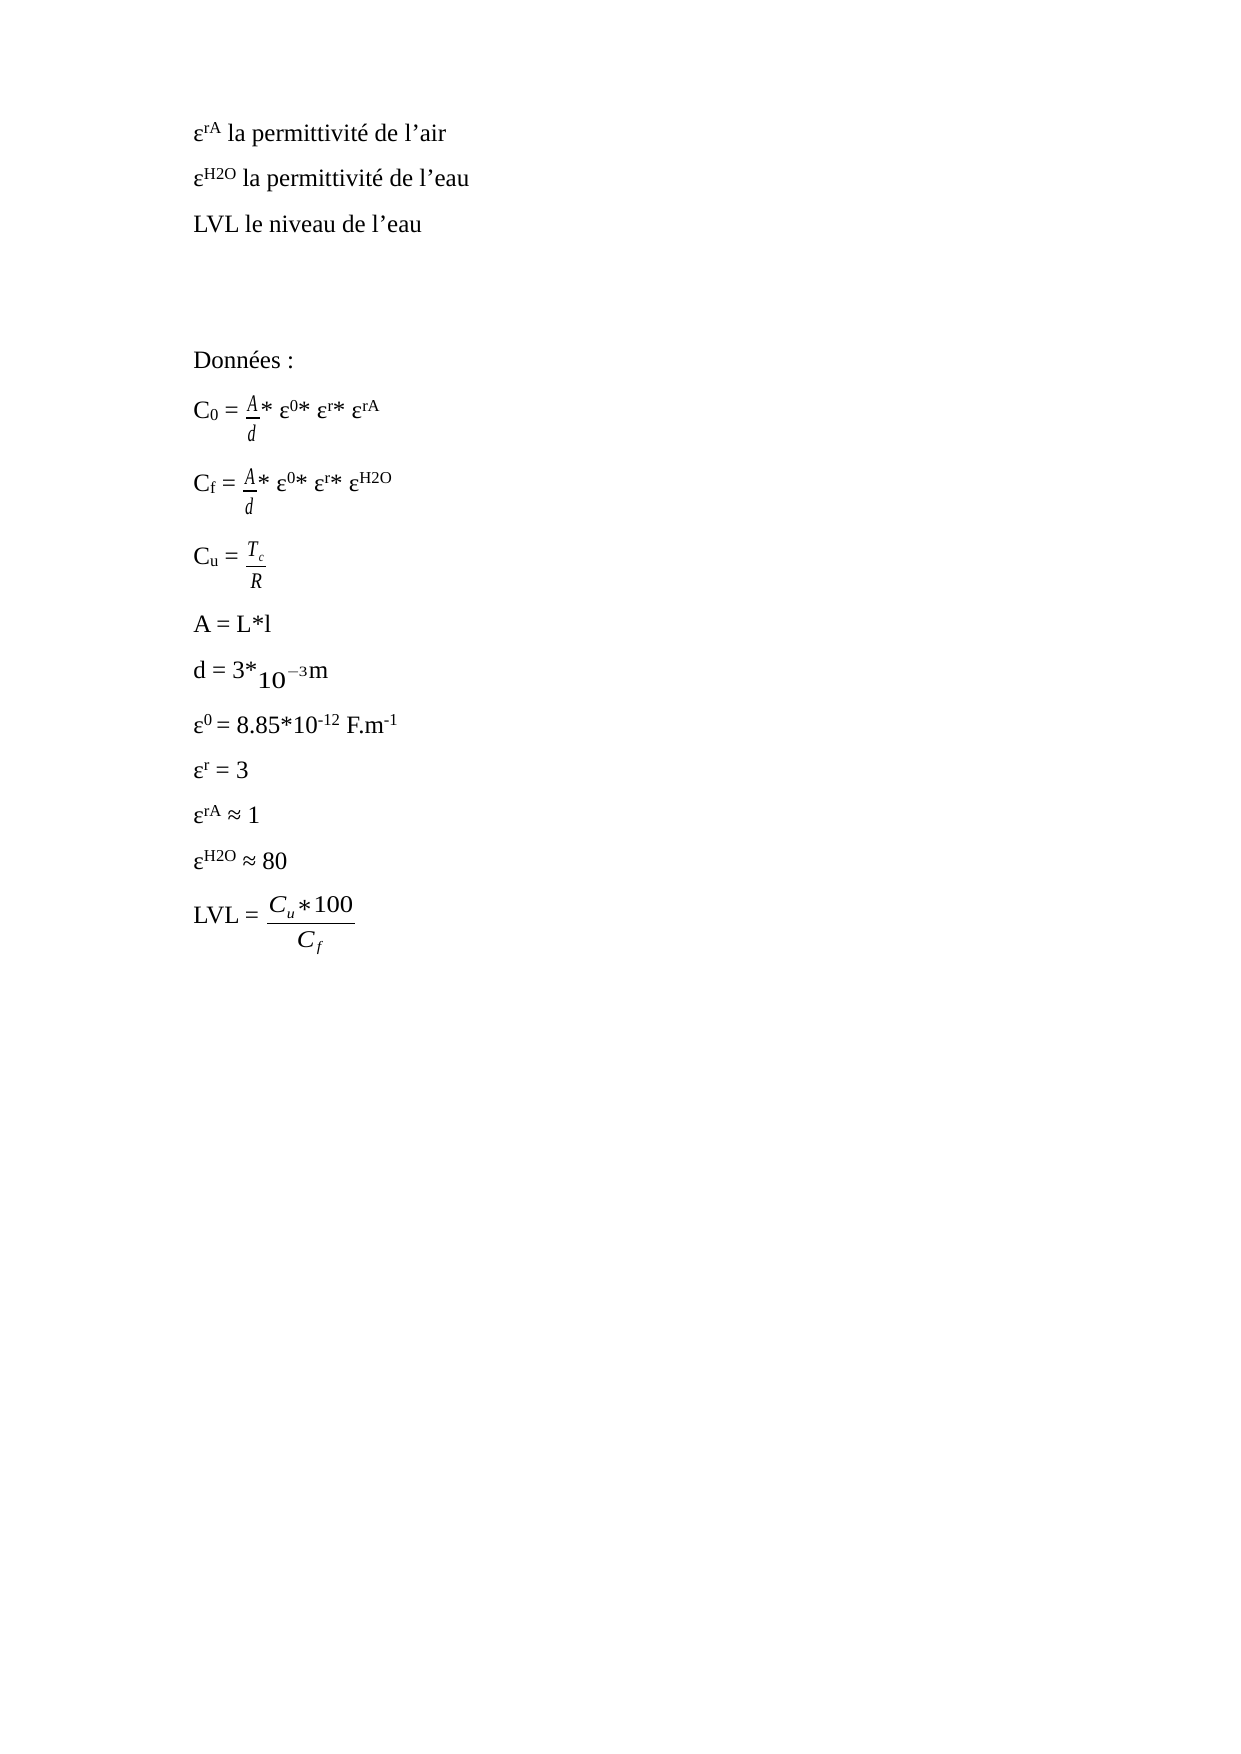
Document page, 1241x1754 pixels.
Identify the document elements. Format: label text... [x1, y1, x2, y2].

list C0 = * ε0* εr* εrA [193, 391, 1122, 447]
list Données : [193, 345, 1122, 374]
list εrA la permittivité de l’air [193, 118, 1122, 147]
list ε0 = 8.85*10-12 F.m-1 [193, 710, 1122, 738]
list εH2O la permittivité de l’eau [193, 163, 1122, 192]
list Cu = [193, 536, 1122, 593]
list εr = 3 [193, 755, 1122, 784]
list εrA ≈ 1 [193, 801, 1122, 829]
list A = L*l [193, 609, 1122, 638]
list εH2O ≈ 80 [193, 846, 1122, 875]
list Cf = * ε0* εr* εH2O [193, 463, 1122, 520]
list LVL = [193, 891, 1122, 955]
list d = 3*m [193, 655, 1122, 693]
list LVL le niveau de l’eau [193, 209, 1122, 238]
